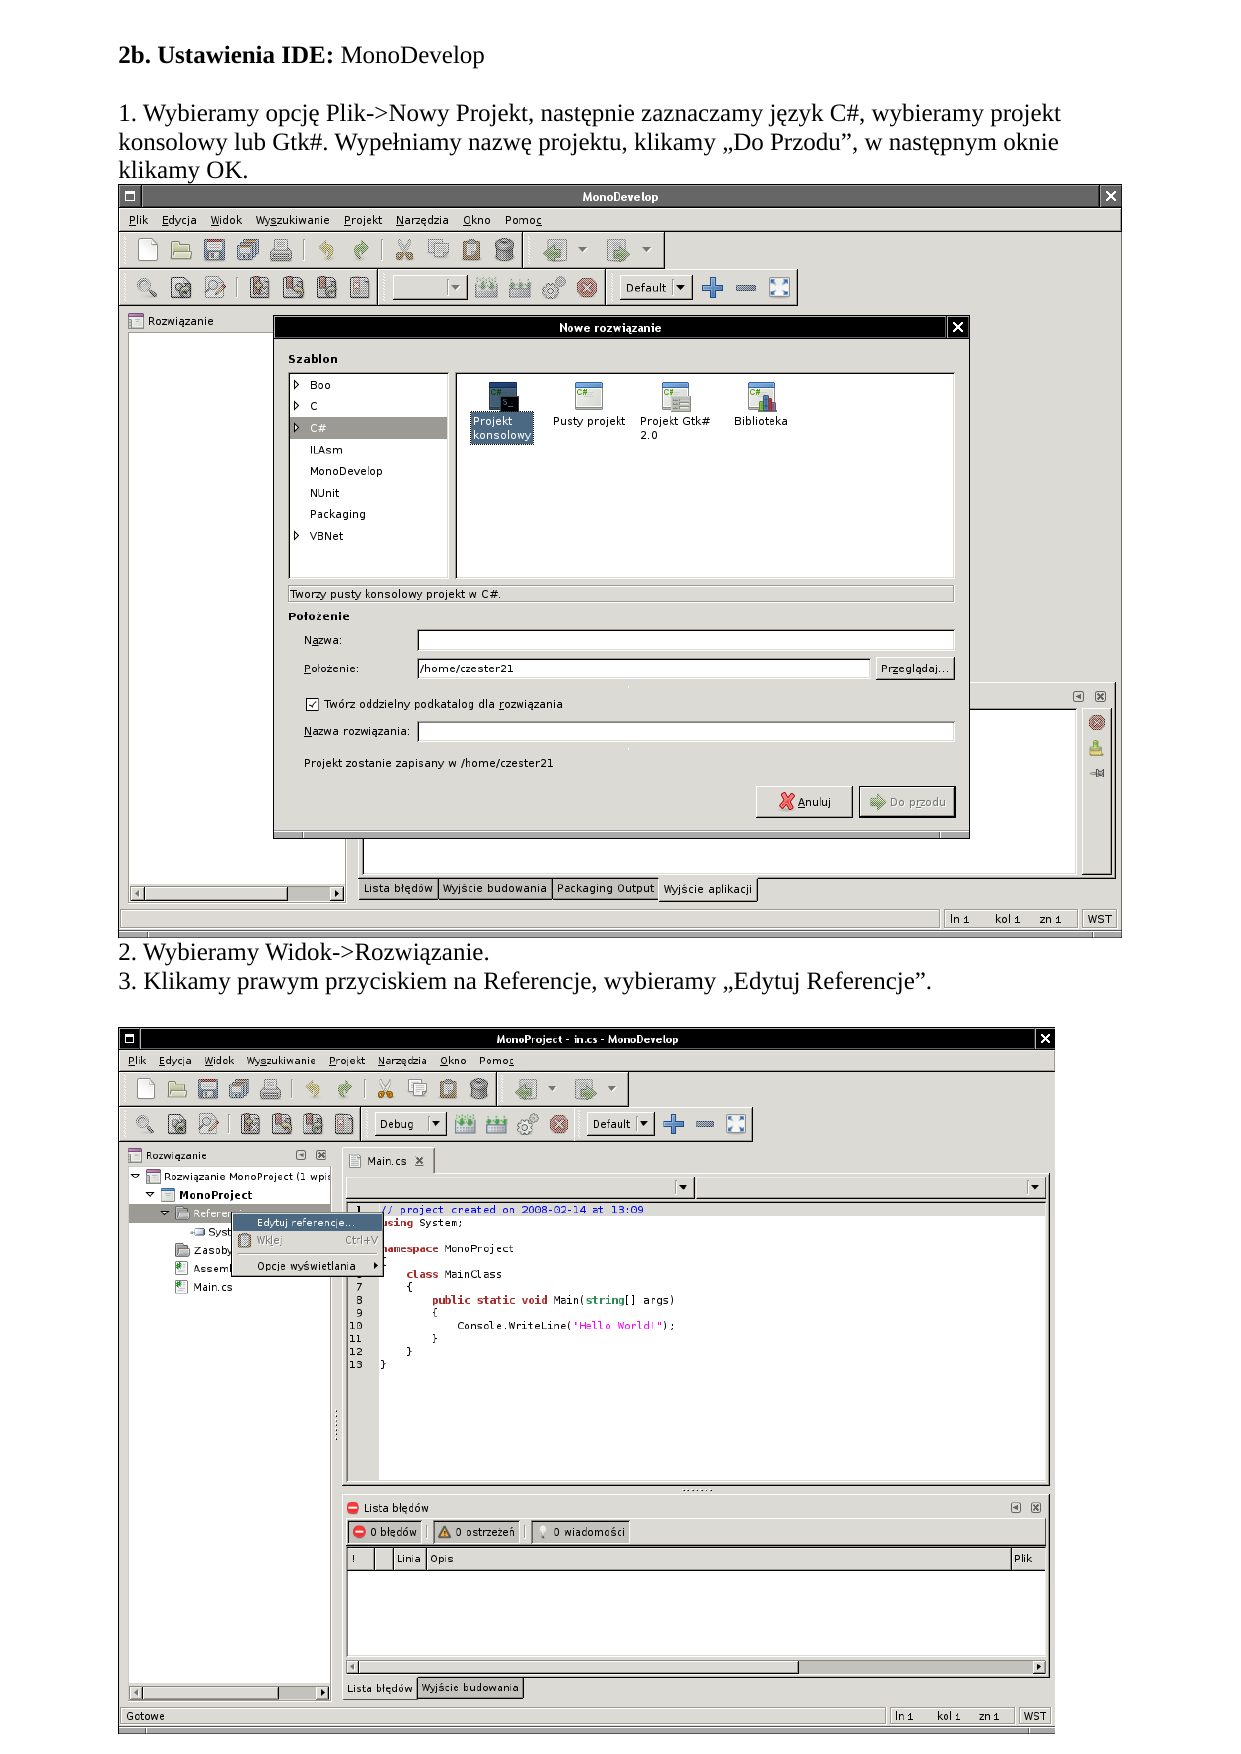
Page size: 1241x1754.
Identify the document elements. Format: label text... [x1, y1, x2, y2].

text 2. Wybieramy Widok->Rozwiązanie. [118, 938, 1122, 966]
text 1. Wybieramy opcję Plik->Nowy Projekt, następnie zaznaczamy język C#, wybieramy projekt konsolowy lub Gtk#. Wypełniamy nazwę projektu, klikamy „Do Przodu”, w następnym oknie klikamy OK. [118, 98, 1122, 184]
text 2b. Ustawienia IDE: MonoDevelop [118, 41, 1122, 69]
picture [118, 184, 1122, 938]
text 3. Klikamy prawym przyciskiem na Referencje, wybieramy „Edytuj Referencje”. [118, 966, 1122, 995]
picture [118, 1027, 1055, 1734]
